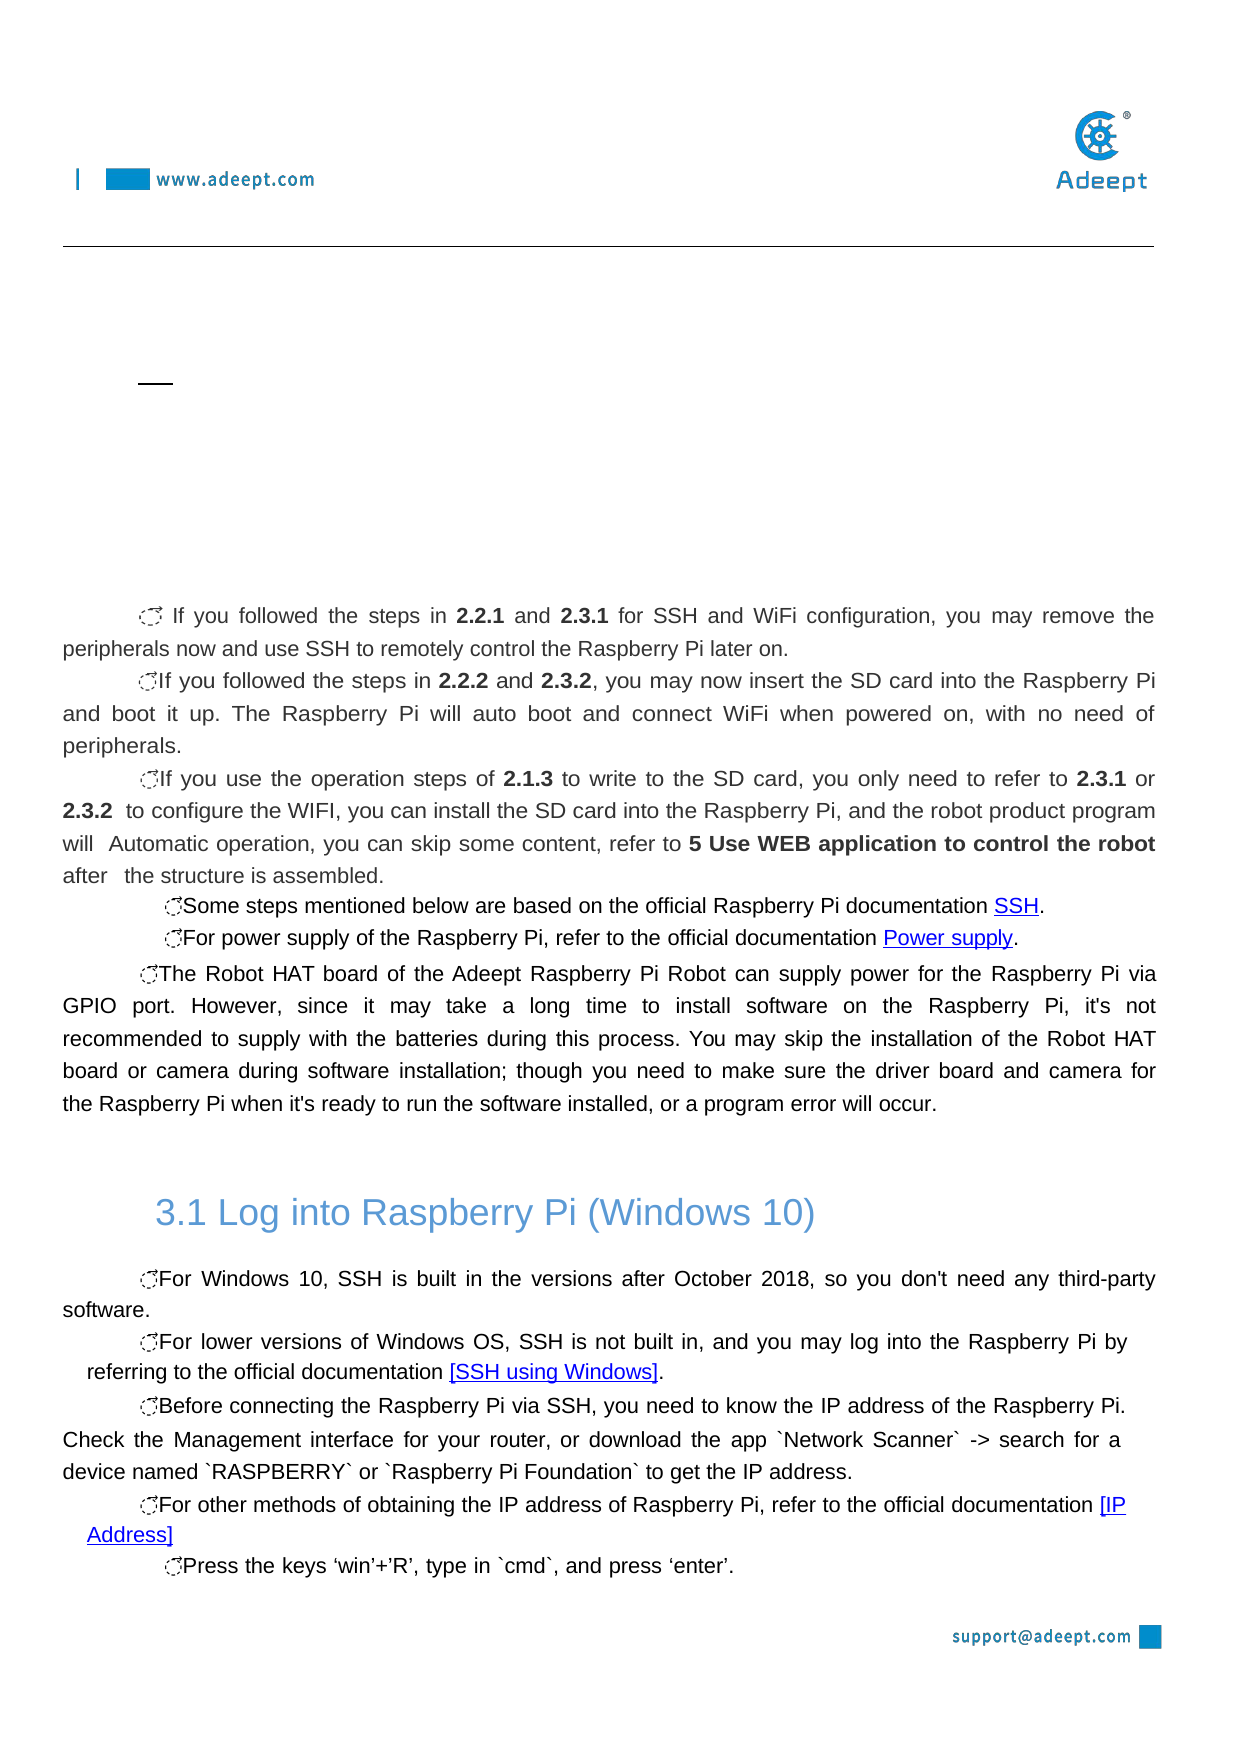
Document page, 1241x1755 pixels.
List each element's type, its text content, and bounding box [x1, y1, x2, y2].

text ⃗Press the keys ‘win’+’R’, type in `cmd`, and press ‘enter’. [163, 1547, 1178, 1580]
subtitle Log into Raspberry Pi (Windows 10) [155, 1190, 1178, 1233]
picture [1056, 111, 1147, 192]
text referring to the official documentation [SSH using Windows]. [87, 1362, 1178, 1384]
text ⃗For power supply of the Raspberry Pi, refer to the official documentation Power supply. [163, 919, 1178, 952]
text ⃗For lower versions of Windows OS, SSH is not built in, and you may log into the Raspberry Pi by [62, 1326, 1178, 1355]
picture [947, 1625, 1139, 1649]
text ⃗For other methods of obtaining the IP address of Raspberry Pi, refer to the official documentation [IP [62, 1492, 1178, 1518]
text ⃗If you use the operation steps of 2.1.3 to write to the SD card, you only need to refer to 2.3.1 or 2.3.2 to configure the WIFI, you can install the SD card into the Raspberry Pi, and the robot product program will Automatic operation, you can skip some content, refer to 5 Use WEB application to control the robot after the structure is assembled. [62, 761, 1156, 891]
text ⃗If you followed the steps in 2.2.2 and 2.3.2, you may now insert the SD card into the Raspberry Pi and boot it up. The Raspberry Pi will auto boot and connect WiFi when powered on, with no need of peripherals. [62, 663, 1156, 761]
text Check the Management interface for your router, or download the app `Network Scanner` -> search for a device named `RASPBERRY` or `Raspberry Pi Foundation` to get the IP address. [62, 1427, 1161, 1484]
text ⃗Some steps mentioned below are based on the official Raspberry Pi documentation SSH. [163, 891, 1178, 919]
list 3 Log In to The Raspberry Pi and Install The App [87, 455, 1161, 501]
text Address] [87, 1524, 1178, 1547]
text ⃗For Windows 10, SSH is built in the versions after October 2018, so you don't need any third-party software. [62, 1263, 1156, 1322]
picture [75, 167, 343, 191]
text ⃗The Robot HAT board of the Adeept Raspberry Pi Robot can supply power for the Raspberry Pi via GPIO port. However, since it may take a long time to install software on the Raspberry Pi, it's not recommended to supply with the batteries during this process. You may skip the installation of the Robot HAT board or camera during software installation; though you need to make sure the driver board and camera for the Raspberry Pi when it's ready to run the software installed, or a program error will occur. [62, 955, 1157, 1118]
text ⃗Before connecting the Raspberry Pi via SSH, you need to know the IP address of the Raspberry Pi. [62, 1384, 1178, 1420]
text ⃗ If you followed the steps in 2.2.1 and 2.3.1 for SSH and WiFi configuration, you may remove the peripherals now and use SSH to remotely control the Raspberry Pi later on. [62, 598, 1156, 663]
